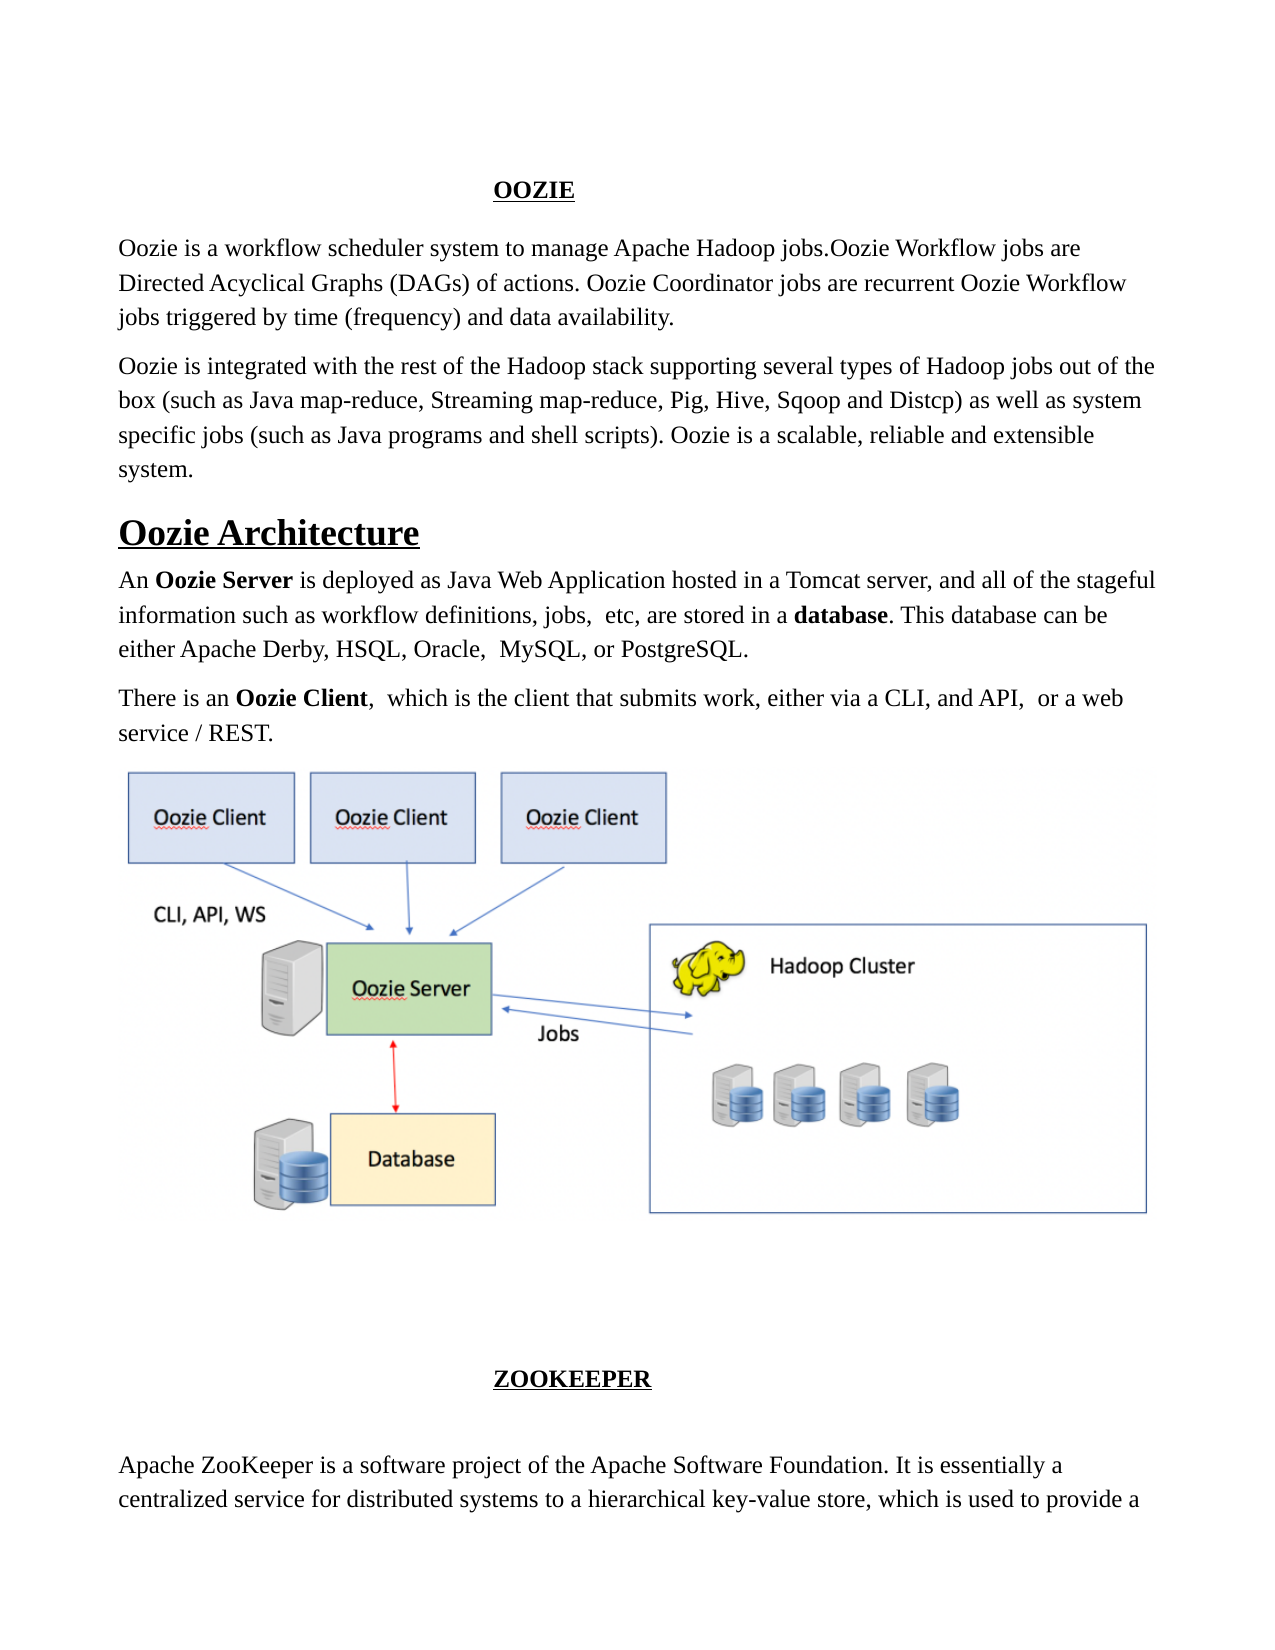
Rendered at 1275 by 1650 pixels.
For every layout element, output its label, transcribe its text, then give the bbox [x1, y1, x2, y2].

subtitle Oozie Architecture [118, 510, 1157, 553]
text Oozie is integrated with the rest of the Hadoop stack supporting several types of Hadoop jobs out of the box (such as Java map-reduce, Streaming map-reduce, Pig, Hive, Sqoop and Distcp) as well as system specific jobs (such as Java programs and shell scripts). Oozie is a scalable, reliable and extensible system. [118, 351, 1157, 483]
text Apache ZooKeeper is a software project of the Apache Software Foundation. It is essentially a centralized service for distributed systems to a hierarchical key-value store, which is used to provide a [118, 1450, 1157, 1513]
text OOZIE [118, 176, 1157, 204]
text There is an Oozie Client, which is the client that submits work, either via a CLI, and API, or a web service / REST. [118, 683, 1157, 747]
text An Oozie Server is deployed as Java Web Application hosted in a Tomcat server, and all of the stageful information such as workflow definitions, jobs, etc, are stored in a database. This database can be either Apache Derby, HSQL, Oracle, MySQL, or PostgreSQL. [118, 566, 1157, 663]
picture [118, 767, 1157, 1221]
text ZOOKEEPER [118, 1364, 1157, 1393]
text Oozie is a workflow scheduler system to manage Apache Hadoop jobs.Oozie Workflow jobs are Directed Acyclical Graphs (DAGs) of actions. Oozie Coordinator jobs are recurrent Oozie Workflow jobs triggered by time (frequency) and data availability. [118, 233, 1157, 331]
